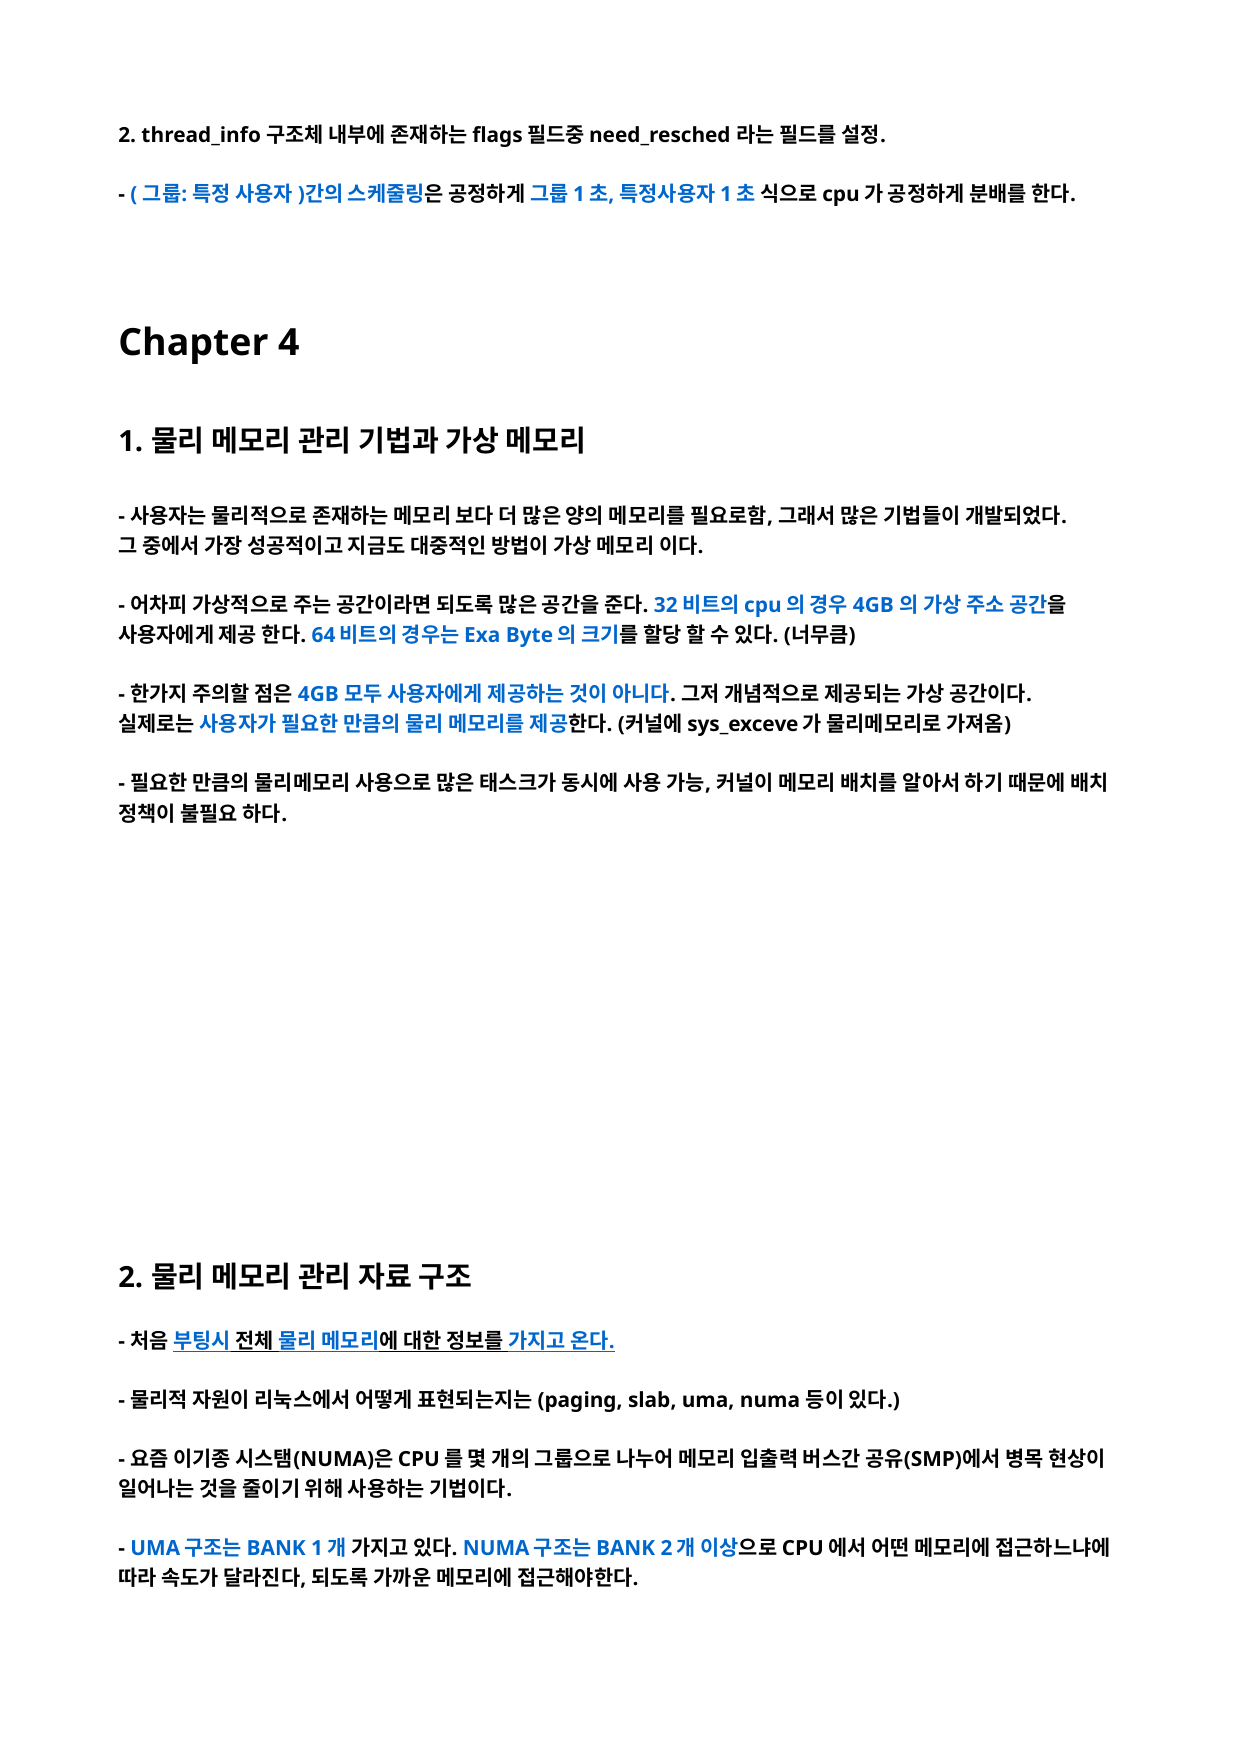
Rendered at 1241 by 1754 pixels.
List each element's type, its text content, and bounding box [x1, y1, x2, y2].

text Chapter 4 [118, 315, 1122, 366]
text - ( 그룹: 특정 사용자 )간의 스케줄링은 공정하게 그룹 1초, 특정사용자 1초 식으로 cpu가 공정하게 분배를 한다. [118, 177, 1122, 207]
text - 물리적 자원이 리눅스에서 어떻게 표현되는지는 (paging, slab, uma, numa 등이 있다.) [118, 1383, 1122, 1413]
text - 어차피 가상적으로 주는 공간이라면 되도록 많은 공간을 준다. 32비트의 cpu의 경우 4GB 의 가상 주소 공간을 사용자에게 제공 한다. 64비트의 경우는 Exa Byte의 크기를 할당 할 수 있다. (너무큼) [118, 588, 1122, 649]
text - UMA구조는 BANK 1개 가지고 있다. NUMA구조는 BANK 2개 이상으로 CPU에서 어떤 메모리에 접근하느냐에 따라 속도가 달라진다, 되도록 가까운 메모리에 접근해야한다. [118, 1531, 1122, 1592]
text - 처음 부팅시 전체 물리 메모리에 대한 정보를 가지고 온다. [118, 1324, 1122, 1355]
text 1. 물리 메모리 관리 기법과 가상 메모리 [118, 417, 1122, 459]
text - 필요한 만큼의 물리메모리 사용으로 많은 태스크가 동시에 사용 가능, 커널이 메모리 배치를 알아서 하기 때문에 배치 정책이 불필요 하다. [118, 766, 1122, 827]
text - 사용자는 물리적으로 존재하는 메모리 보다 더 많은 양의 메모리를 필요로함, 그래서 많은 기법들이 개발되었다. [118, 499, 1122, 529]
text 그 중에서 가장 성공적이고 지금도 대중적인 방법이 가상 메모리 이다. [118, 529, 1122, 560]
text - 한가지 주의할 점은 4GB 모두 사용자에게 제공하는 것이 아니다. 그저 개념적으로 제공되는 가상 공간이다. [118, 677, 1122, 708]
text 2. 물리 메모리 관리 자료 구조 [118, 1254, 1122, 1296]
text 실제로는 사용자가 필요한 만큼의 물리 메모리를 제공한다. (커널에 sys_exceve가 물리메모리로 가져옴) [118, 708, 1122, 738]
text - 요즘 이기종 시스탬(NUMA)은 CPU를 몇 개의 그룹으로 나누어 메모리 입출력 버스간 공유(SMP)에서 병목 현상이 일어나는 것을 줄이기 위해 사용하는 기법이다. [118, 1442, 1122, 1503]
text 2. thread_info 구조체 내부에 존재하는 flags필드중 need_resched 라는 필드를 설정. [118, 118, 1122, 148]
